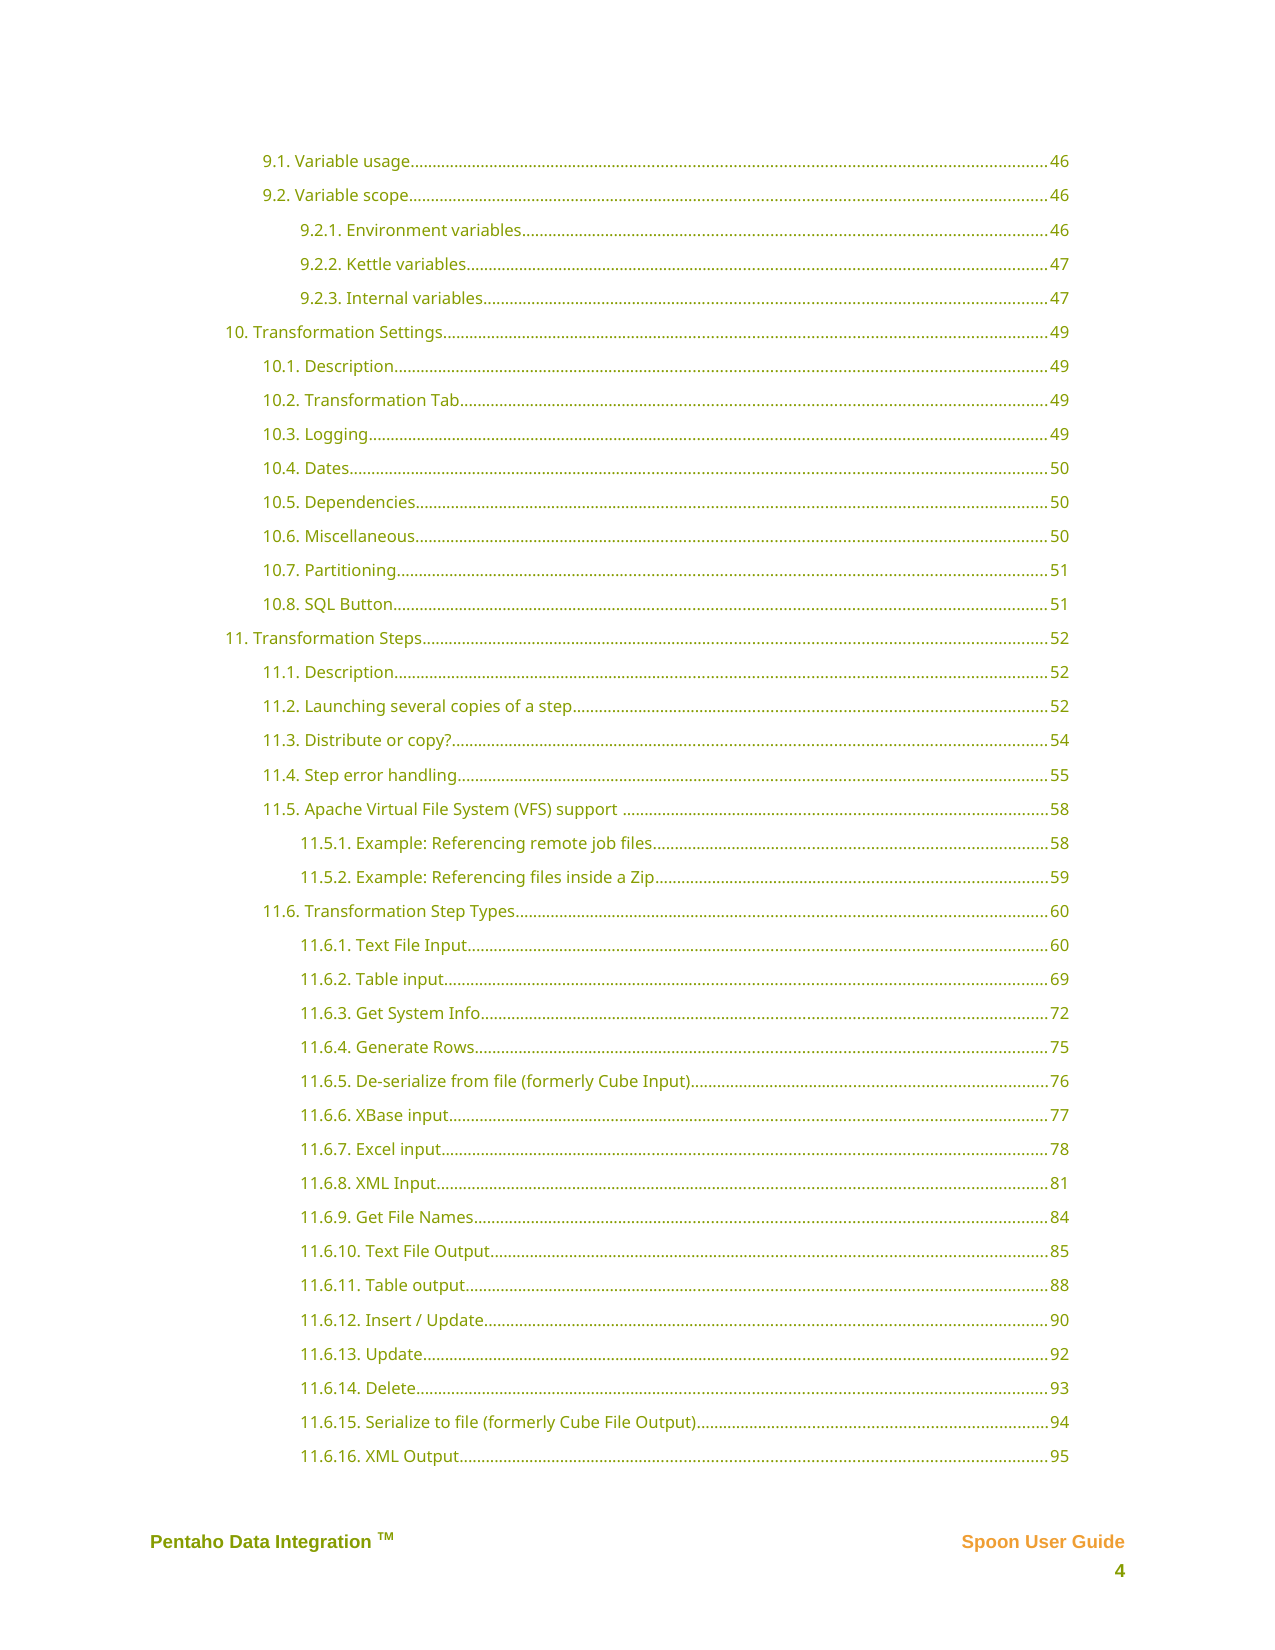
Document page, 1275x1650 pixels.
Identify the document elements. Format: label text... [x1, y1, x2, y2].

text 11.5.2. Example: Referencing files inside a Zip 59 [300, 865, 1125, 888]
text 11.6.2. Table input 69 [300, 967, 1125, 990]
text 10.5. Dependencies 50 [262, 491, 1125, 513]
text 11.6.13. Update 92 [300, 1342, 1125, 1365]
text 11.6. Transformation Step Types 60 [262, 899, 1125, 922]
text 9.2.3. Internal variables 47 [300, 286, 1125, 309]
text 11.6.4. Generate Rows 75 [300, 1036, 1125, 1058]
text 11.6.16. XML Output 95 [300, 1444, 1125, 1467]
text 11.6.11. Table output 88 [300, 1274, 1125, 1297]
text 9.2.1. Environment variables 46 [300, 218, 1125, 241]
text 11.5. Apache Virtual File System (VFS) support 58 [262, 797, 1125, 820]
text 11.6.6. XBase input 77 [300, 1104, 1125, 1126]
text 10.8. SQL Button 51 [262, 593, 1125, 616]
text 11.6.10. Text File Output 85 [300, 1240, 1125, 1263]
text 10.6. Miscellaneous 50 [262, 525, 1125, 547]
text 11.2. Launching several copies of a step 52 [262, 695, 1125, 718]
text 11.6.14. Delete 93 [300, 1376, 1125, 1399]
text 11.1. Description 52 [262, 661, 1125, 684]
text 11.4. Step error handling 55 [262, 763, 1125, 786]
text 10. Transformation Settings 49 [225, 320, 1200, 343]
text 11.6.12. Insert / Update 90 [300, 1308, 1125, 1331]
text 11.5.1. Example: Referencing remote job files 58 [300, 831, 1125, 854]
text 11.6.1. Text File Input 60 [300, 933, 1125, 956]
text 11.6.8. XML Input 81 [300, 1172, 1125, 1194]
text 9.2.2. Kettle variables 47 [300, 252, 1125, 275]
text 11. Transformation Steps 52 [225, 627, 1200, 649]
text 10.1. Description 49 [262, 354, 1125, 377]
text 9.1. Variable usage 46 [262, 150, 1125, 173]
text 10.2. Transformation Tab 49 [262, 388, 1125, 411]
text 11.6.5. De-serialize from file (formerly Cube Input) 76 [300, 1070, 1125, 1092]
text 11.6.15. Serialize to file (formerly Cube File Output) 94 [300, 1410, 1125, 1433]
text 11.6.9. Get File Names 84 [300, 1206, 1125, 1229]
text 11.6.3. Get System Info 72 [300, 1002, 1125, 1024]
text 10.3. Logging 49 [262, 422, 1125, 445]
text 10.4. Dates 50 [262, 457, 1125, 479]
text 11.3. Distribute or copy? 54 [262, 729, 1125, 752]
text 11.6.7. Excel input 78 [300, 1138, 1125, 1161]
text 9.2. Variable scope 46 [262, 184, 1125, 207]
text 10.7. Partitioning 51 [262, 559, 1125, 581]
